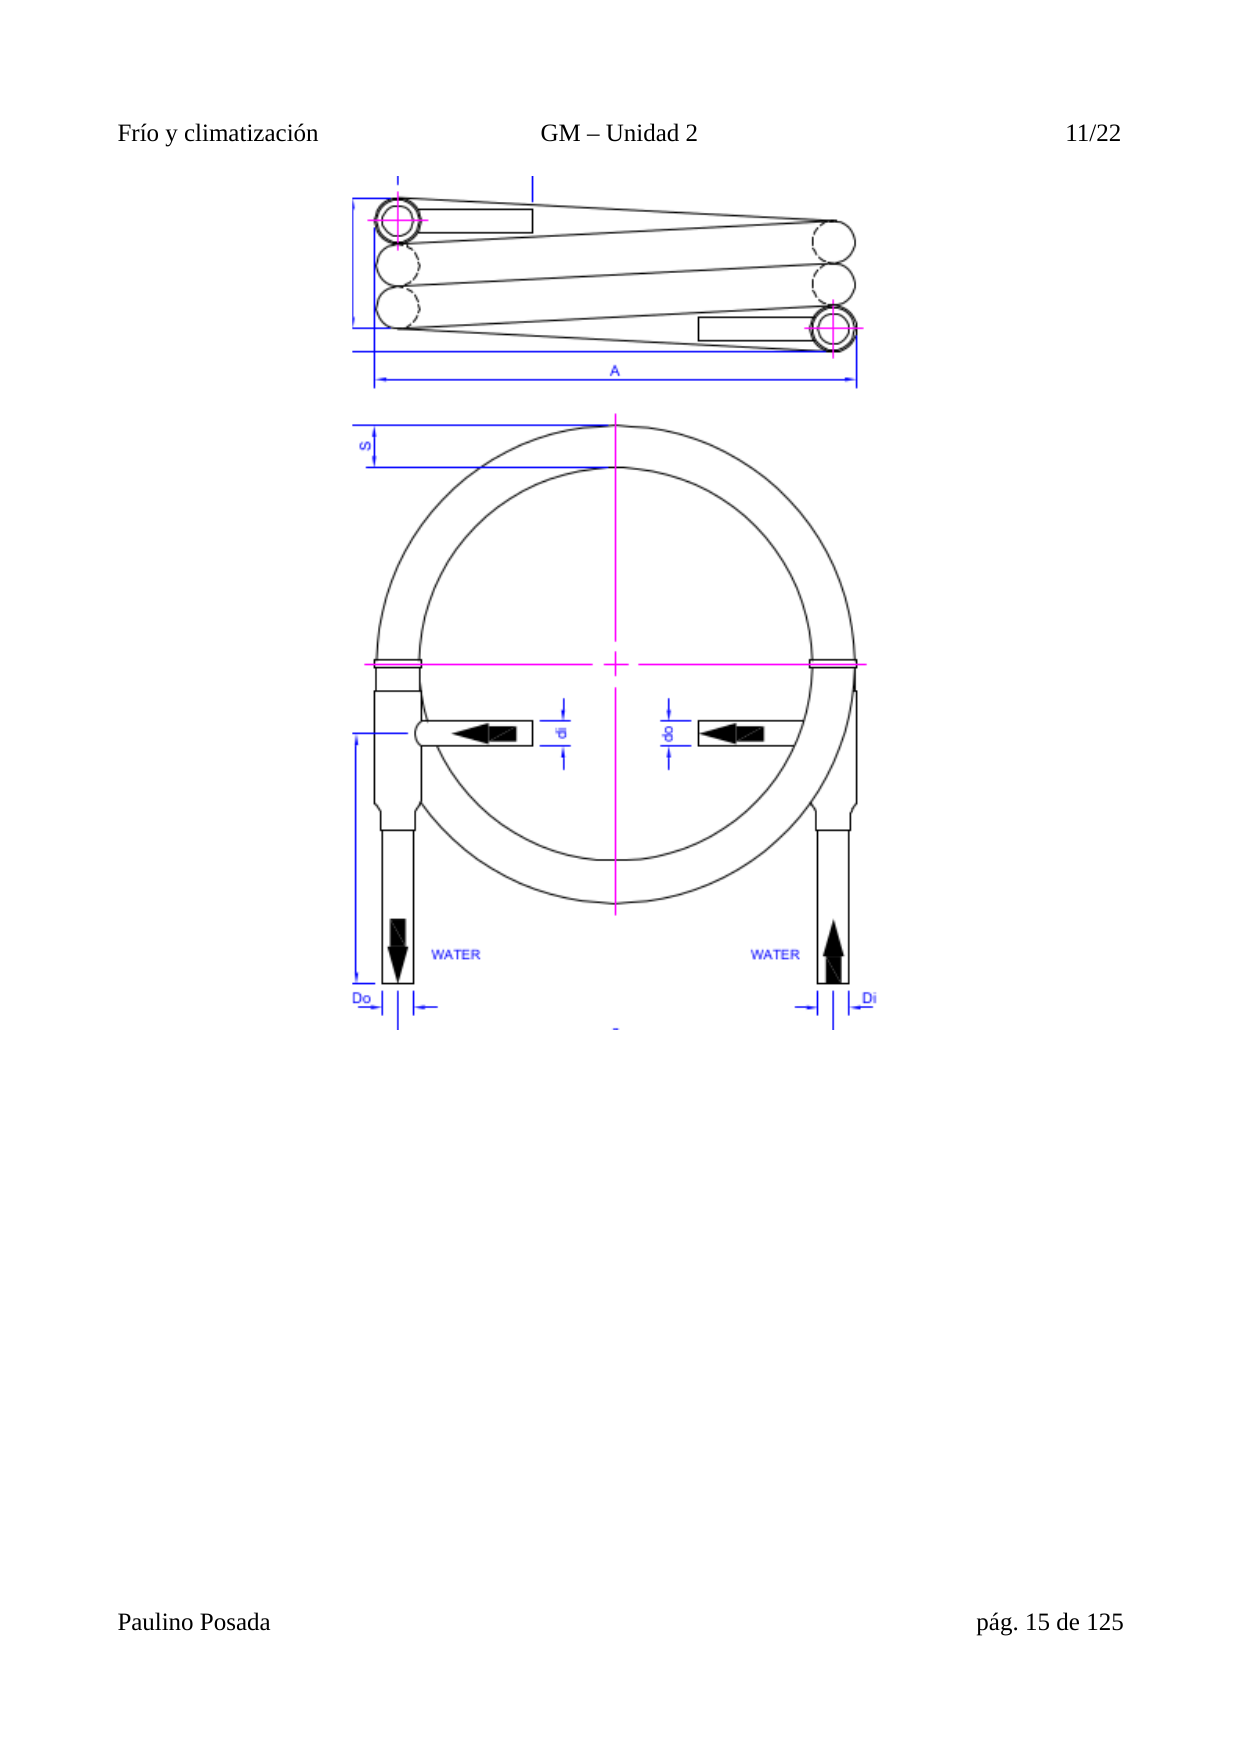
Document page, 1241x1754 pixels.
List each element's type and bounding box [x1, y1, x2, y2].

picture [352, 176, 889, 1030]
